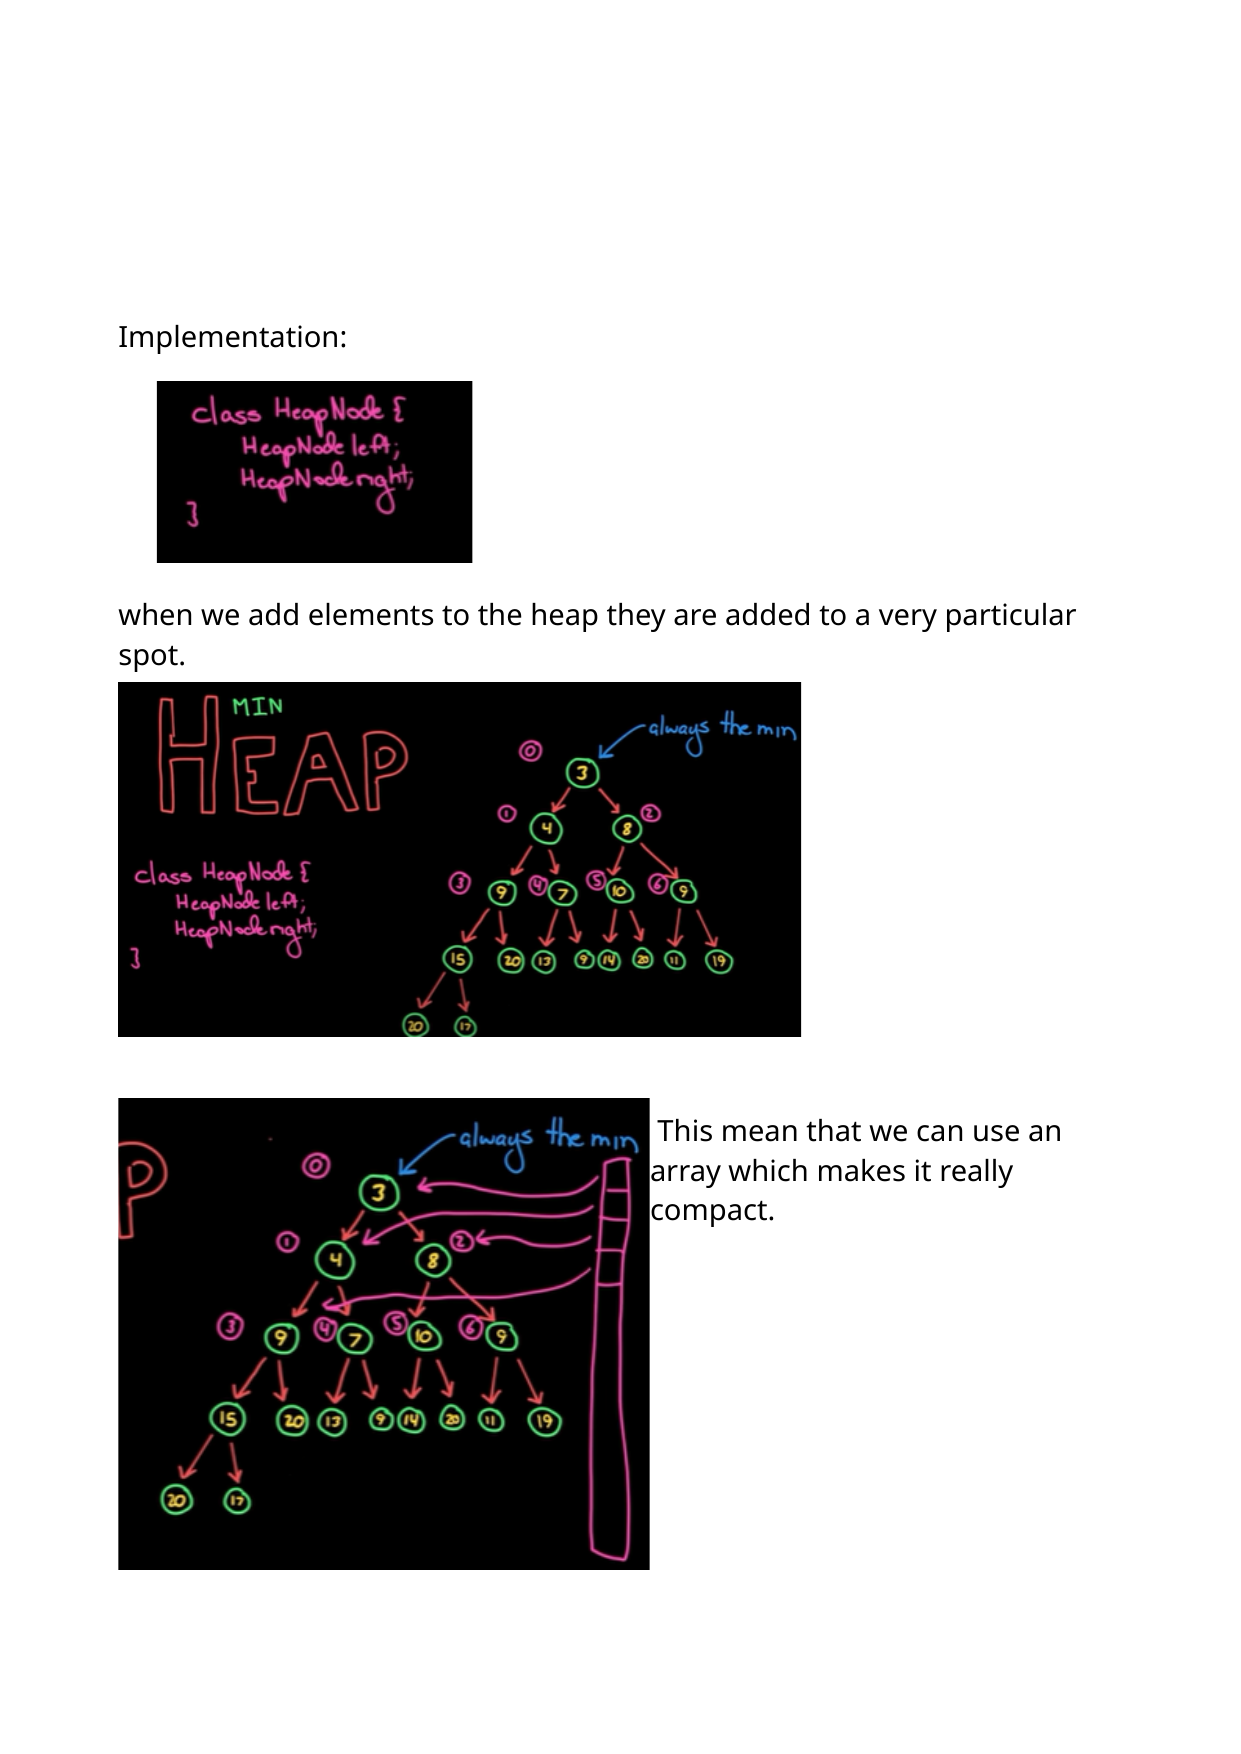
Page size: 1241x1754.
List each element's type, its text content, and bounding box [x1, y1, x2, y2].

text Implementation: [118, 317, 1122, 356]
picture [156, 381, 473, 563]
text This mean that we can use an array which makes it really compact. [650, 1110, 1122, 1229]
text when we add elements to the heap they are added to a very particular spot. [118, 594, 1122, 674]
picture [118, 1098, 650, 1570]
picture [118, 682, 802, 1037]
